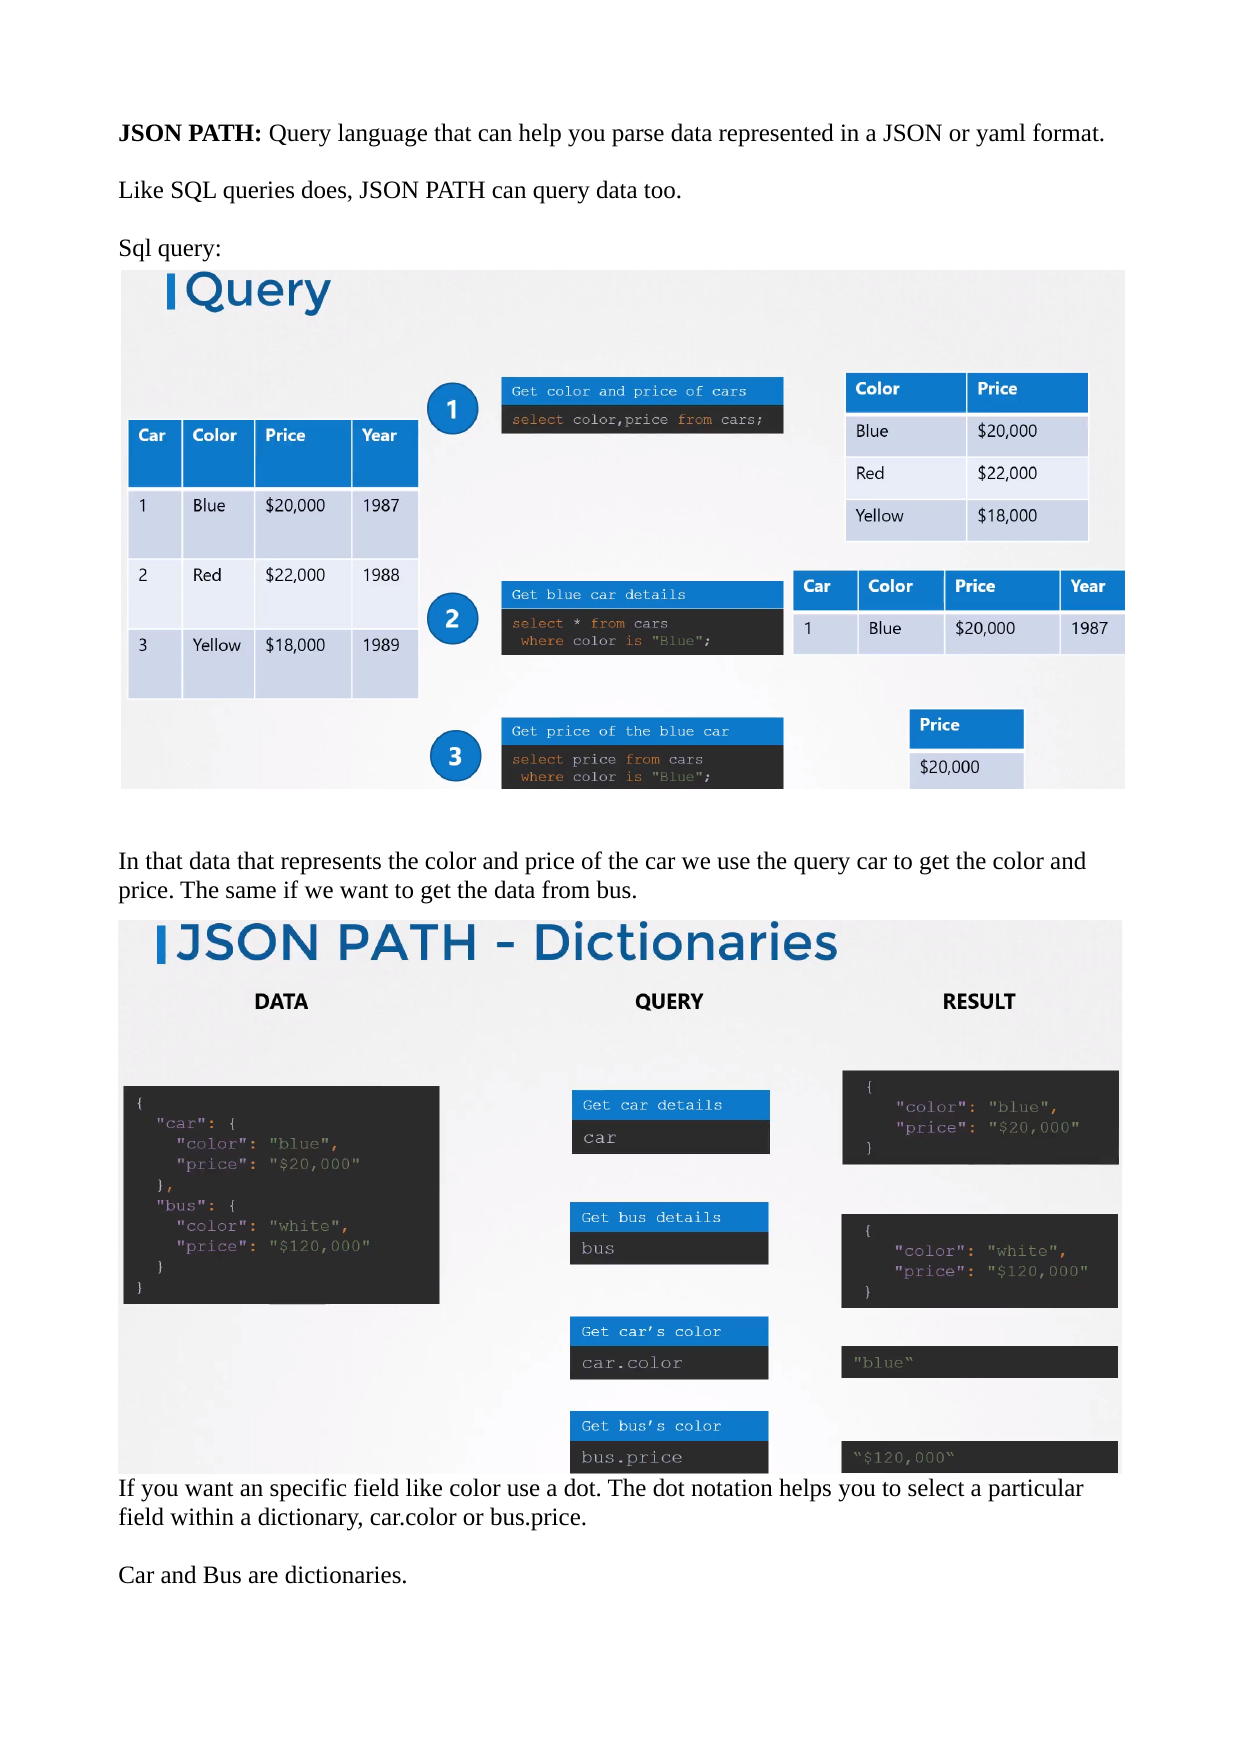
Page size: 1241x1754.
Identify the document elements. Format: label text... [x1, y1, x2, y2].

text If you want an specific field like color use a dot. The dot notation helps you to select a particular field within a dictionary, car.color or bus.price. [118, 1474, 1122, 1531]
text [118, 904, 1122, 920]
picture [118, 920, 1123, 1474]
picture [121, 270, 1125, 789]
text Sql query: [118, 233, 1122, 262]
text Like SQL queries does, JSON PATH can query data too. [118, 176, 1122, 204]
text In that data that represents the color and price of the car we use the query car to get the color and price. The same if we want to get the data from bus. [118, 846, 1122, 904]
text JSON PATH: Query language that can help you parse data represented in a JSON or yaml format. [118, 118, 1122, 147]
text Car and Bus are dictionaries. [118, 1560, 1122, 1588]
